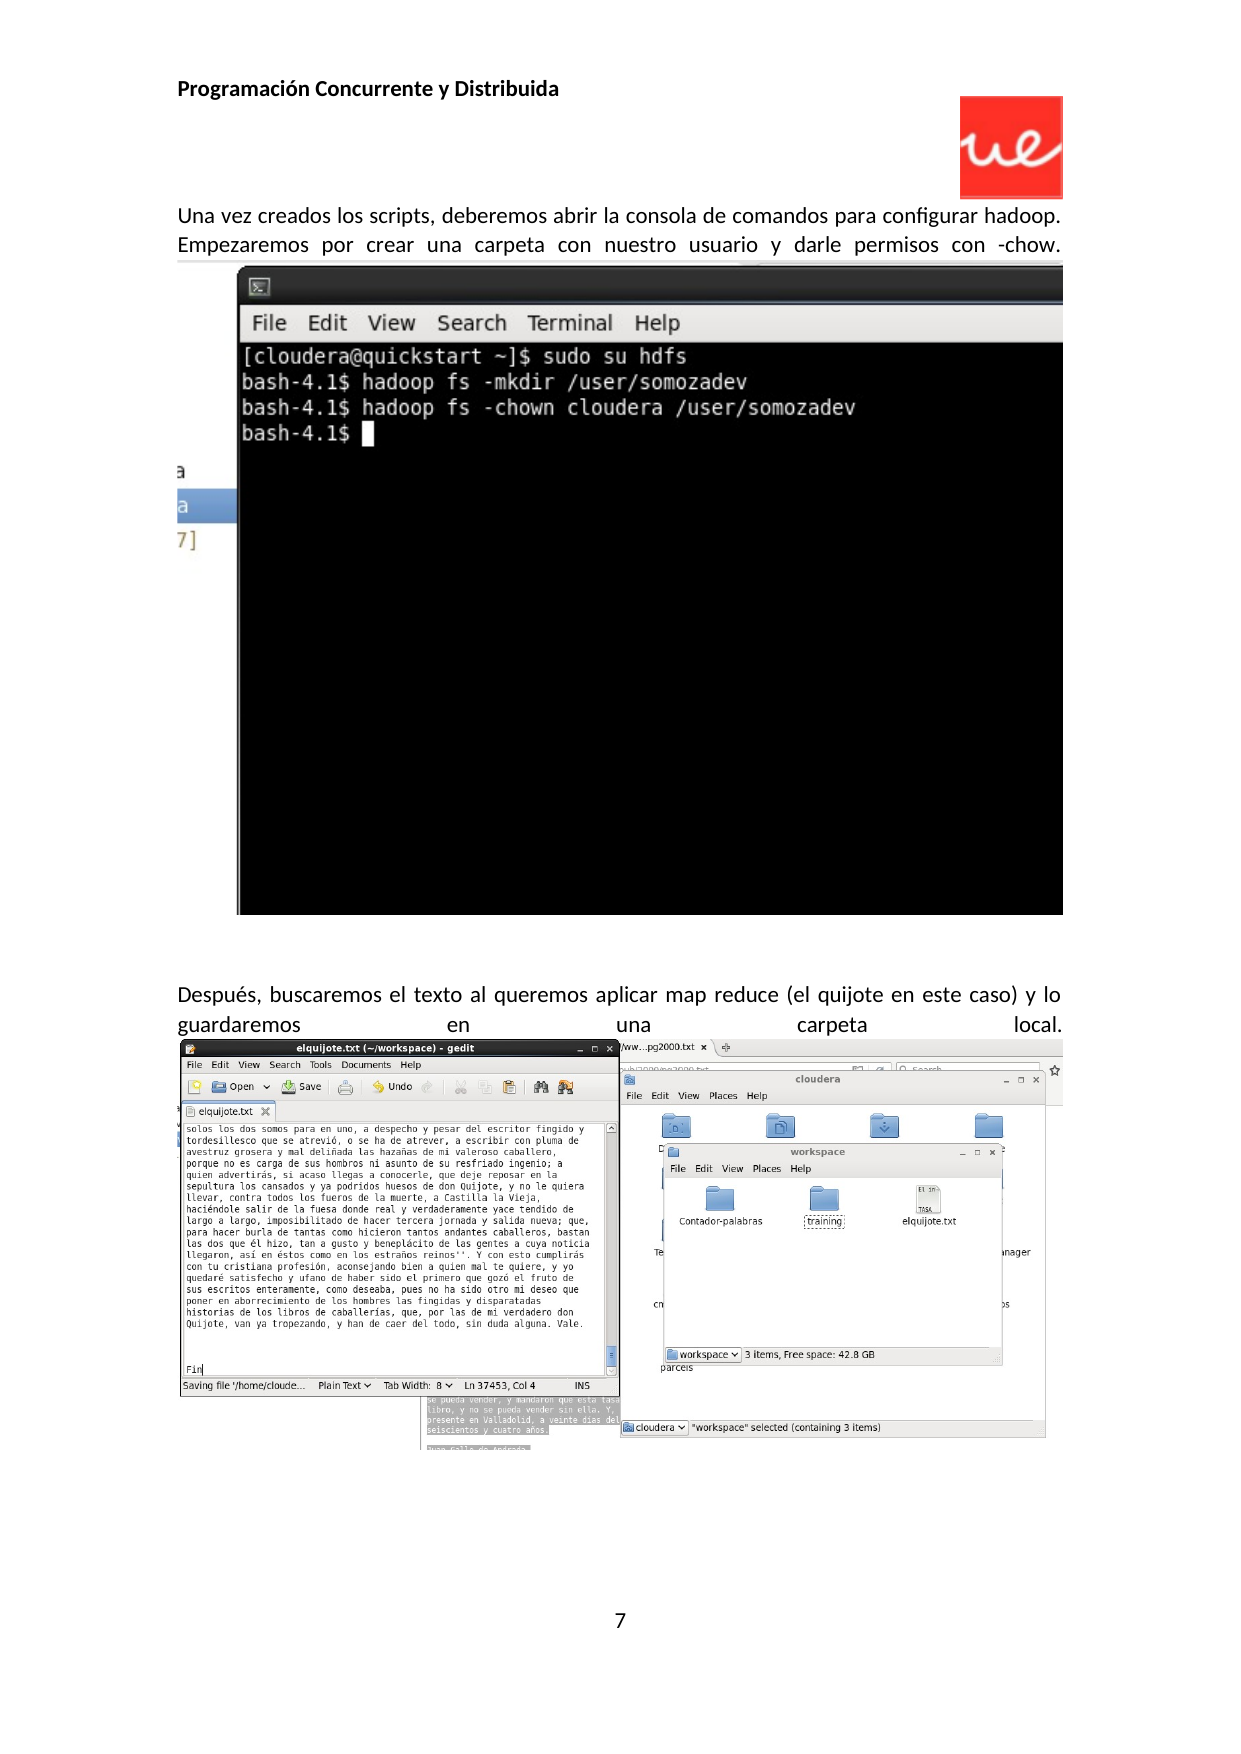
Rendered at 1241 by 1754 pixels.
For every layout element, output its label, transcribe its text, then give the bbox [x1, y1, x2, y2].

text Después, buscaremos el texto al queremos aplicar map reduce (el quijote en este caso) y lo guardaremos en una carpeta local. [177, 980, 1063, 1039]
text Una vez creados los scripts, deberemos abrir la consola de comandos para configurar hadoop. Empezaremos por crear una carpeta con nuestro usuario y darle permisos con -chow. [177, 201, 1063, 260]
